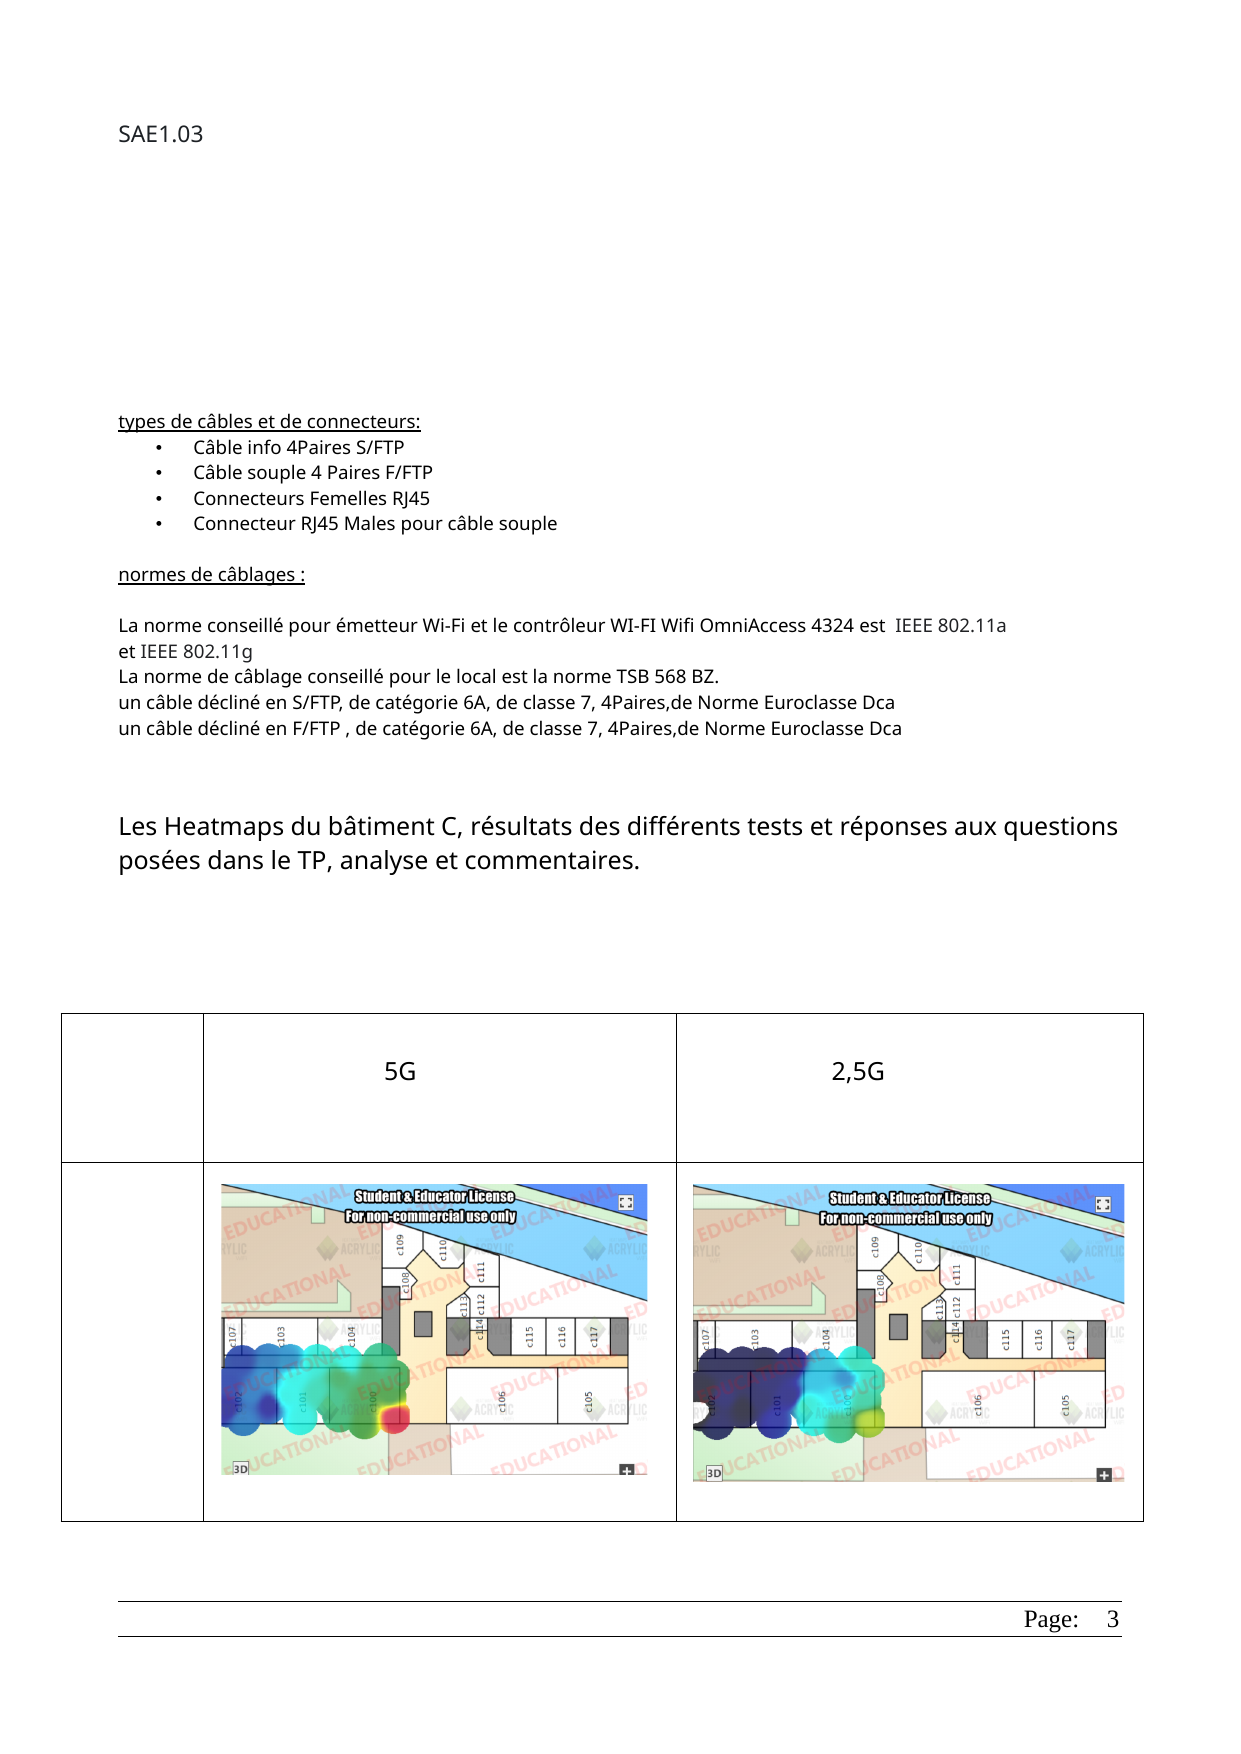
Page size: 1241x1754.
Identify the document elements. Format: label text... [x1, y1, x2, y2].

text un câble décliné en F/FTP , de catégorie 6A, de classe 7, 4Paires,de Norme Euroclasse Dca [118, 715, 1122, 740]
table_header [62, 1014, 203, 1162]
text normes de câblages : [118, 562, 1122, 587]
table_cell [677, 1163, 1143, 1521]
list Connecteurs Femelles RJ45 [156, 485, 1122, 511]
text et IEEE 802.11g [118, 638, 1122, 664]
text Les Heatmaps du bâtiment C, résultats des différents tests et réponses aux questions posées dans le TP, analyse et commentaires. [118, 808, 1122, 877]
table_cell [62, 1163, 203, 1521]
list Connecteur RJ45 Males pour câble souple [156, 511, 1122, 536]
list Câble info 4Paires S/FTP [156, 434, 1122, 459]
table_header 5G [204, 1014, 676, 1162]
picture [221, 1184, 648, 1475]
text La norme de câblage conseillé pour le local est la norme TSB 568 BZ. [118, 664, 1122, 689]
list Câble souple 4 Paires F/FTP [156, 459, 1122, 485]
table_header 2,5G [677, 1014, 1143, 1162]
text un câble décliné en S/FTP, de catégorie 6A, de classe 7, 4Paires,de Norme Euroclasse Dca [118, 689, 1122, 715]
table_cell [204, 1163, 676, 1521]
text La norme conseillé pour émetteur Wi-Fi et le contrôleur WI-FI Wifi OmniAccess 4324 est IEEE 802.11a [118, 613, 1122, 638]
picture [693, 1184, 1125, 1482]
text types de câbles et de connecteurs: [118, 408, 1122, 434]
